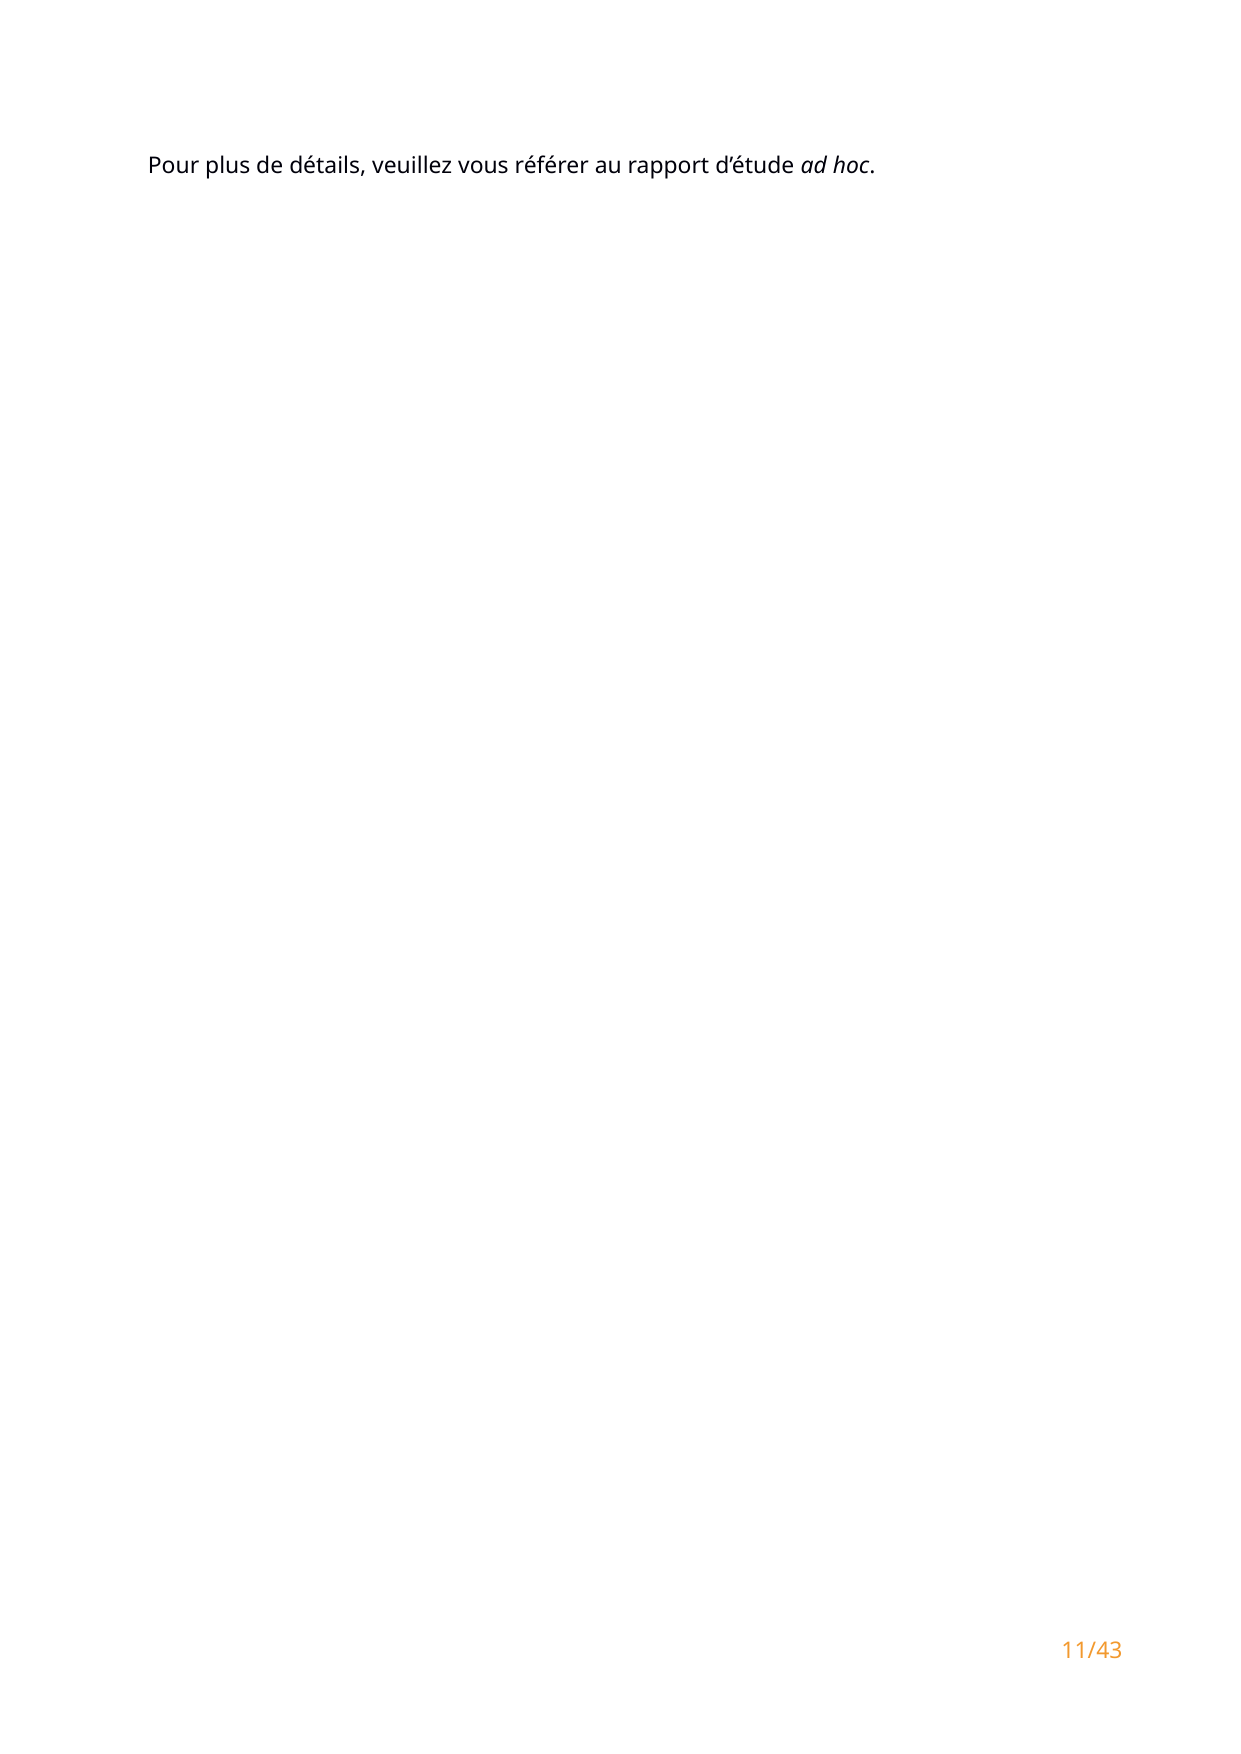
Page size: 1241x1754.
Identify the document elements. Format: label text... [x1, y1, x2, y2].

text Pour plus de détails, veuillez vous référer au rapport d’étude ad hoc. [118, 149, 1122, 181]
